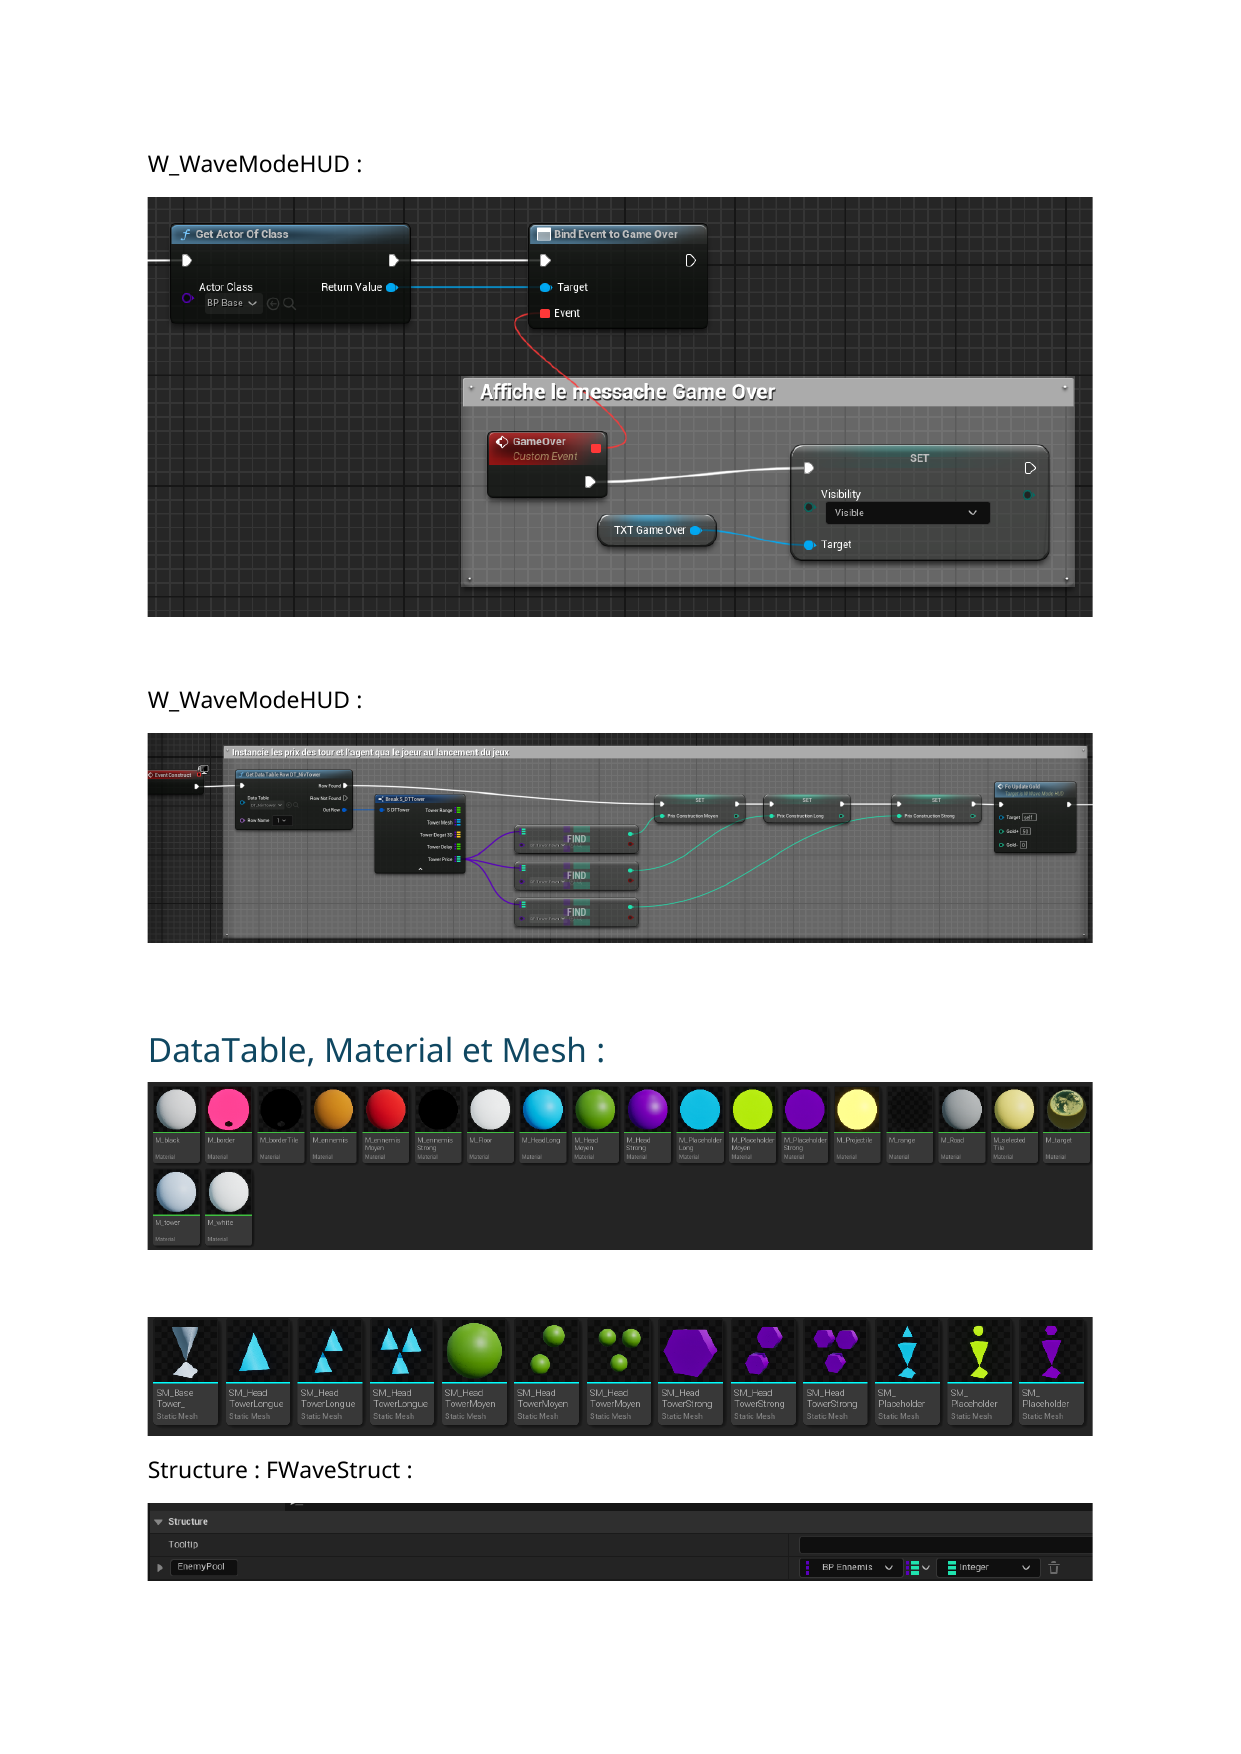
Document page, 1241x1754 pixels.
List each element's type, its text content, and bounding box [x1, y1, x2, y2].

text W_WaveModeHUD : [148, 684, 1093, 715]
subtitle DataTable, Material et Mesh : [148, 1027, 1093, 1072]
text W_WaveModeHUD : [148, 148, 1093, 179]
text Structure : FWaveStruct : [148, 1454, 1093, 1486]
